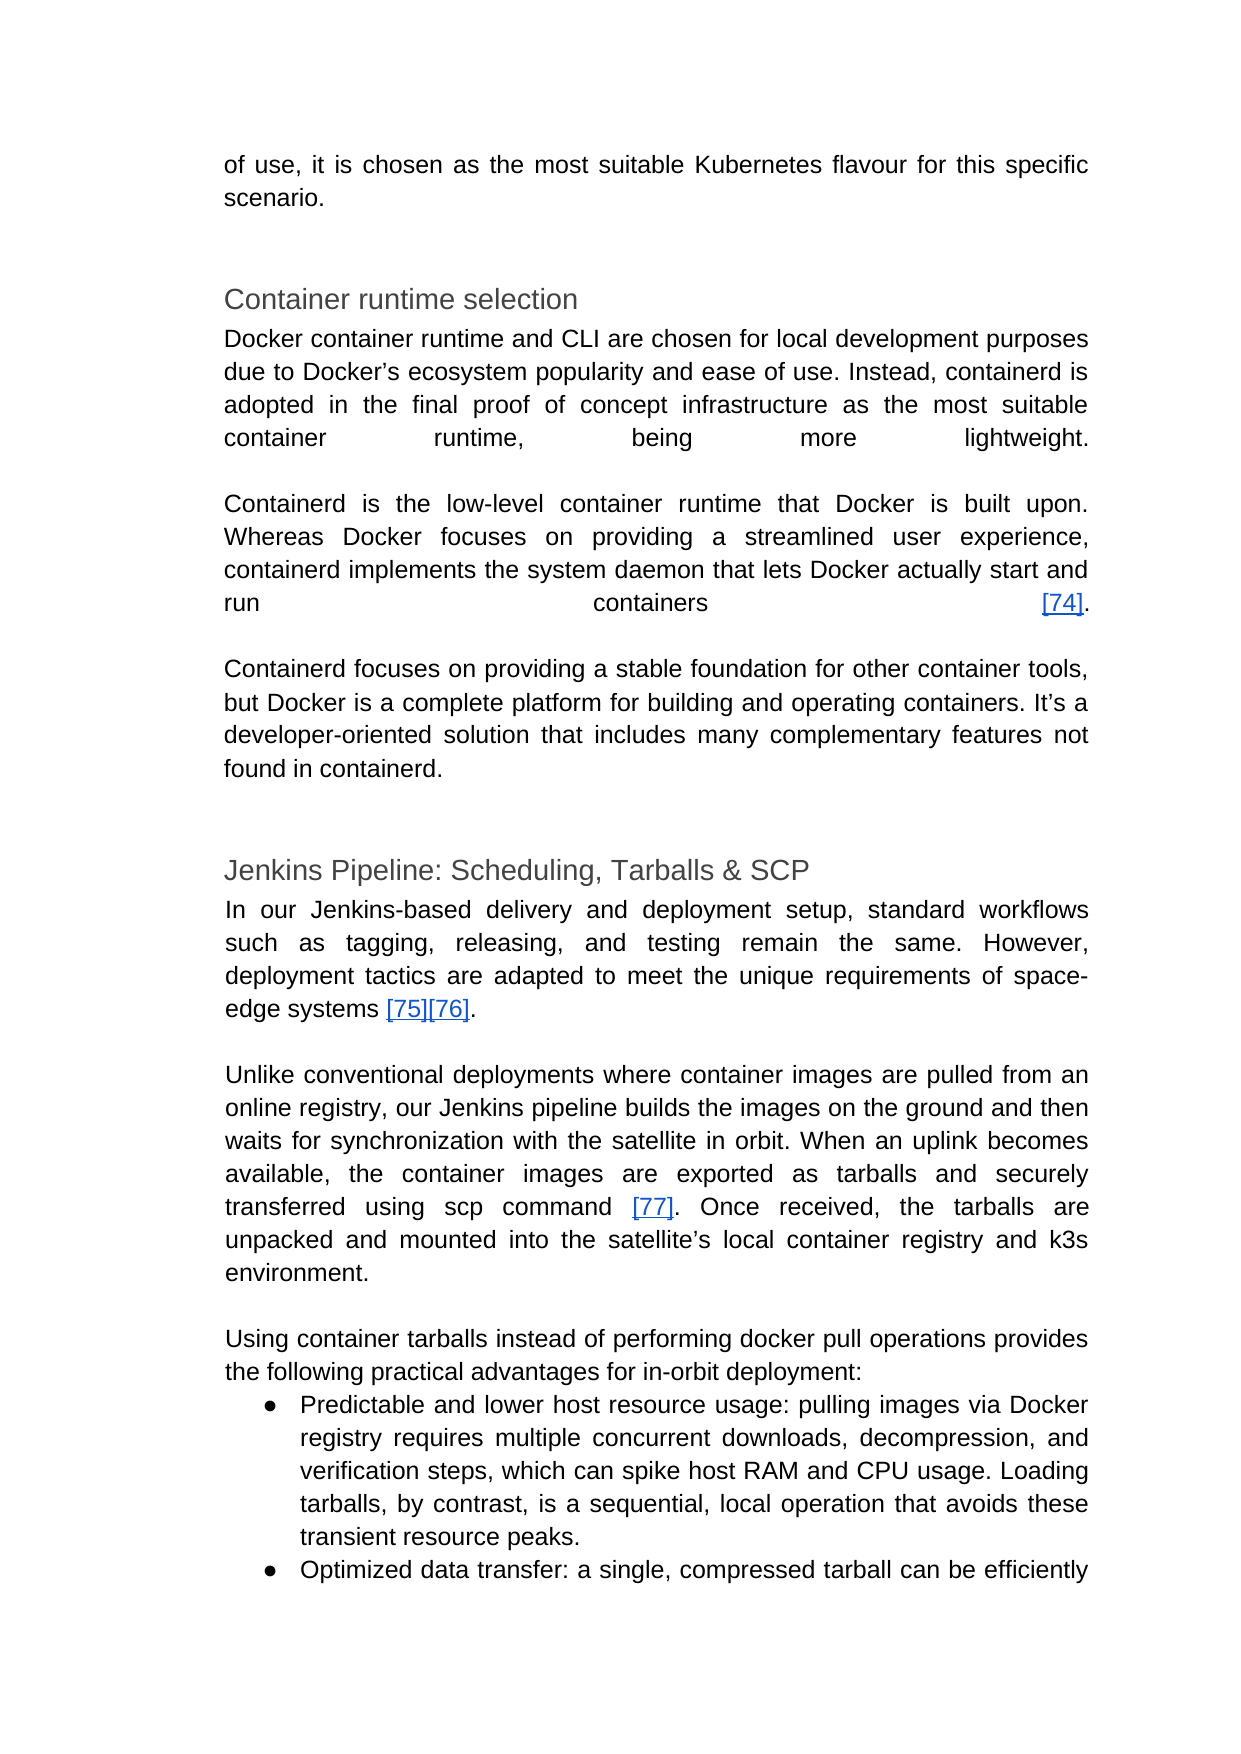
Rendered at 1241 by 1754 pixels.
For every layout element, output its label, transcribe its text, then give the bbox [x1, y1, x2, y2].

text Using container tarballs instead of performing docker pull operations provides the following practical advantages for in-orbit deployment: [225, 1324, 1090, 1386]
text Unlike conventional deployments where container images are pulled from an online registry, our Jenkins pipeline builds the images on the ground and then waits for synchronization with the satellite in orbit. When an uplink becomes available, the container images are exported as tarballs and securely transferred using scp command [77]. Once received, the tarballs are unpacked and mounted into the satellite’s local container registry and k3s environment. [225, 1060, 1090, 1287]
list Predictable and lower host resource usage: pulling images via Docker registry requires multiple concurrent downloads, decompression, and verification steps, which can spike host RAM and CPU usage. Loading tarballs, by contrast, is a sequential, local operation that avoids these transient resource peaks. [262, 1390, 1090, 1551]
list Optimized data transfer: a single, compressed tarball can be efficiently [262, 1555, 1090, 1584]
subtitle Jenkins Pipeline: Scheduling, Tarballs & SCP [224, 853, 1090, 886]
text In our Jenkins-based delivery and deployment setup, standard workflows such as tagging, releasing, and testing remain the same. However, deployment tactics are adapted to meet the unique requirements of space-edge systems [75][76]. [225, 895, 1090, 1023]
text Docker container runtime and CLI are chosen for local development purposes due to Docker’s ecosystem popularity and ease of use. Instead, containerd is adopted in the final proof of concept infrastructure as the most suitable container runtime, being more lightweight. Containerd is the low-level container runtime that Docker is built upon. Whereas Docker focuses on providing a streamlined user experience, containerd implements the system daemon that lets Docker actually start and run containers [74]. Containerd focuses on providing a stable foundation for other container tools, but Docker is a complete platform for building and operating containers. It’s a developer-oriented solution that includes many complementary features not found in containerd. [224, 324, 1090, 782]
text of use, it is chosen as the most suitable Kubernetes flavour for this specific scenario. [224, 150, 1090, 212]
subtitle Container runtime selection [224, 282, 1090, 316]
